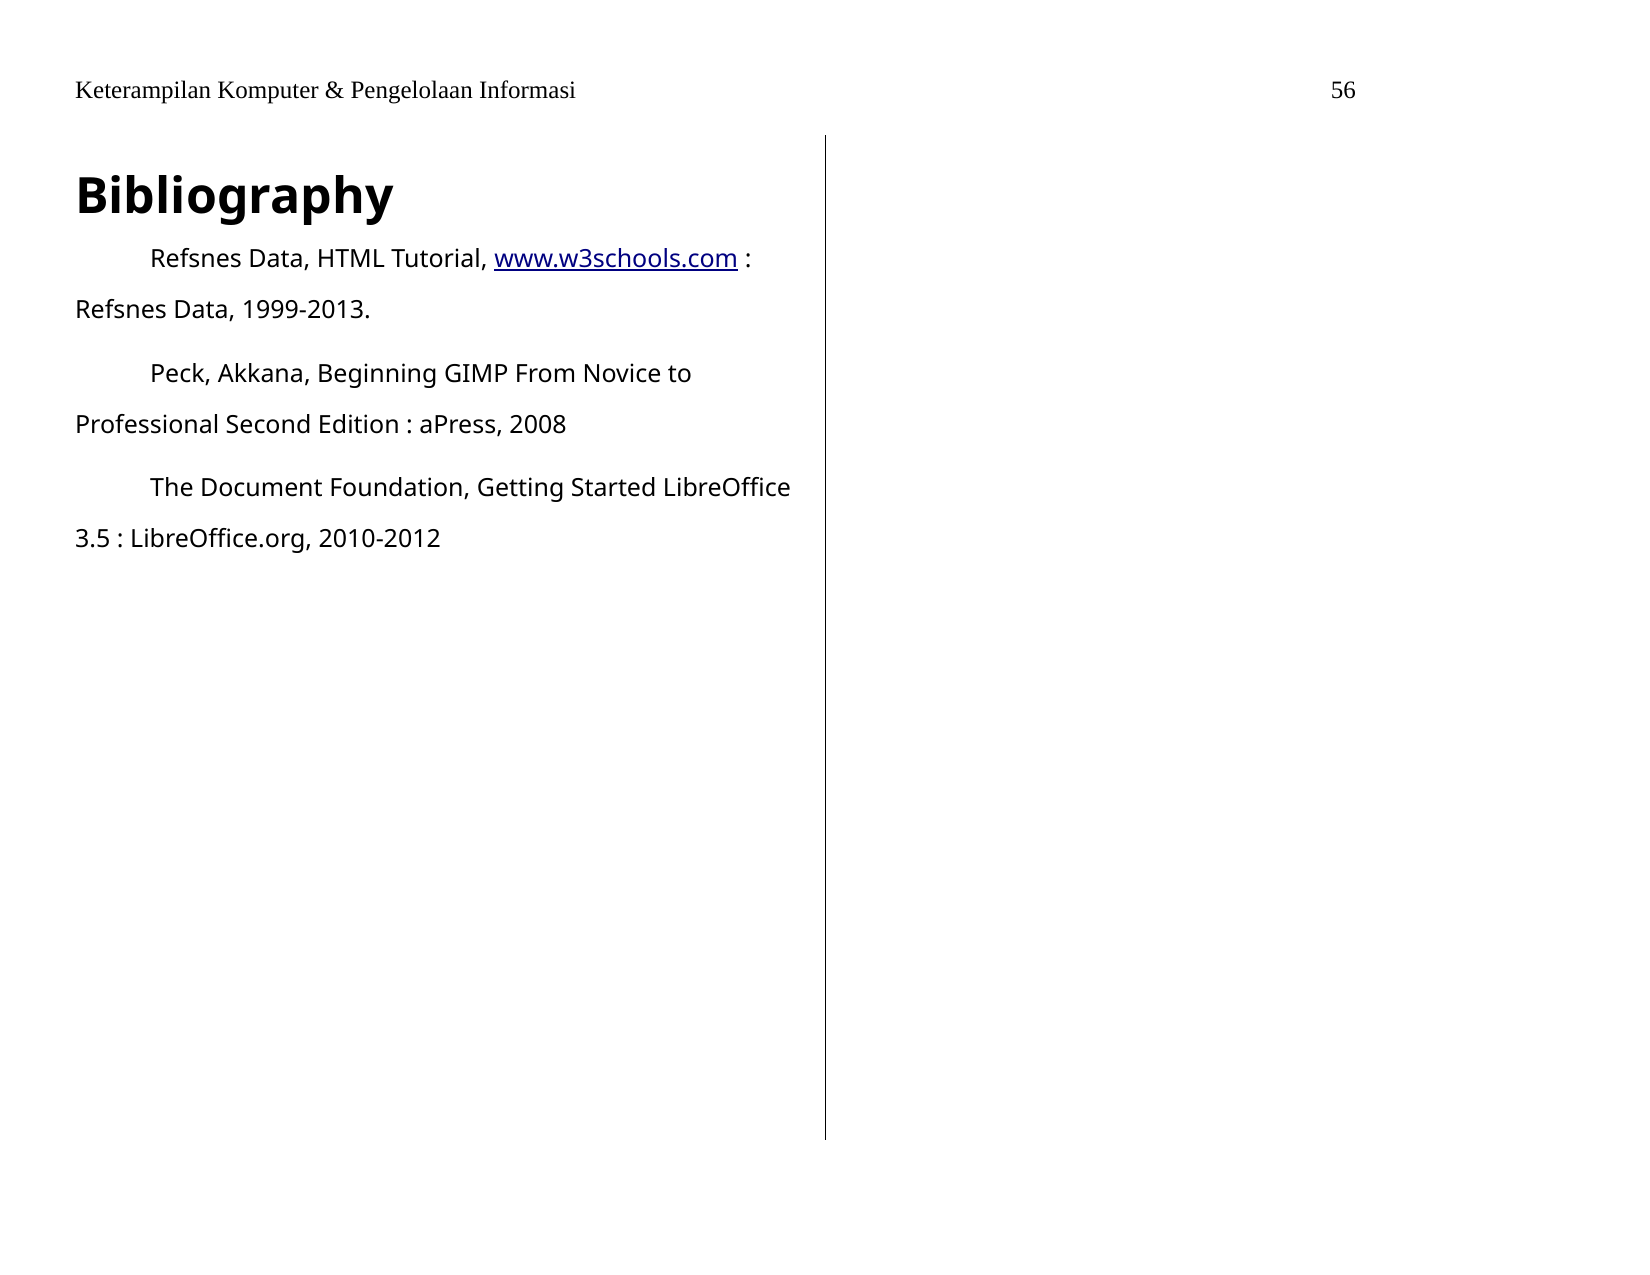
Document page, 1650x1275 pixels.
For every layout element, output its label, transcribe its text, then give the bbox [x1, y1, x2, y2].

text Peck, Akkana, Beginning GIMP From Novice to Professional Second Edition : aPress, 2008 [75, 355, 802, 440]
text The Document Foundation, Getting Started LibreOffice 3.5 : LibreOffice.org, 2010-2012 [75, 470, 802, 555]
text Refsnes Data, HTML Tutorial, www.w3schools.com : Refsnes Data, 1999-2013. [75, 241, 802, 326]
subtitle Bibliography [75, 160, 802, 228]
